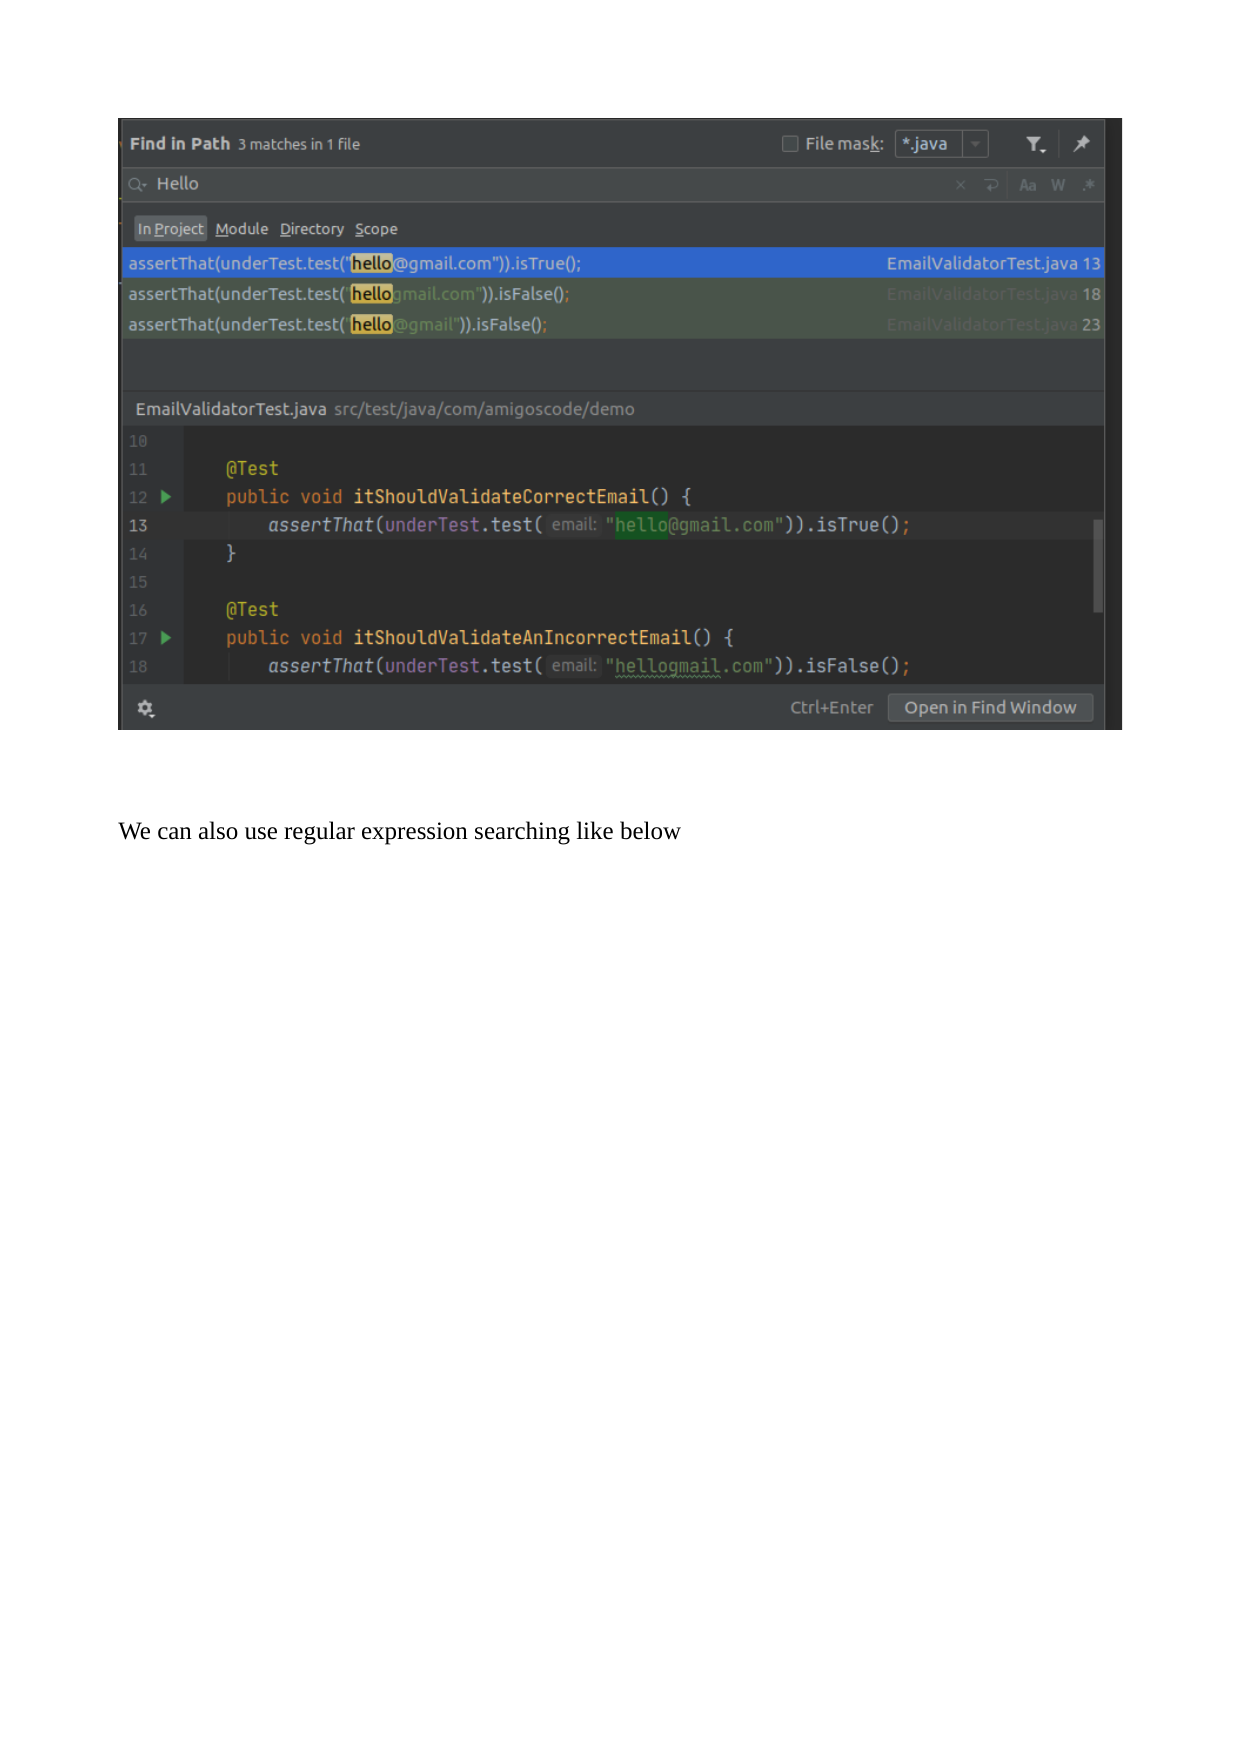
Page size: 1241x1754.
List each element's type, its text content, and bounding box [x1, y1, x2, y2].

text We can also use regular expression searching like below [118, 816, 1122, 845]
picture [118, 118, 1123, 730]
